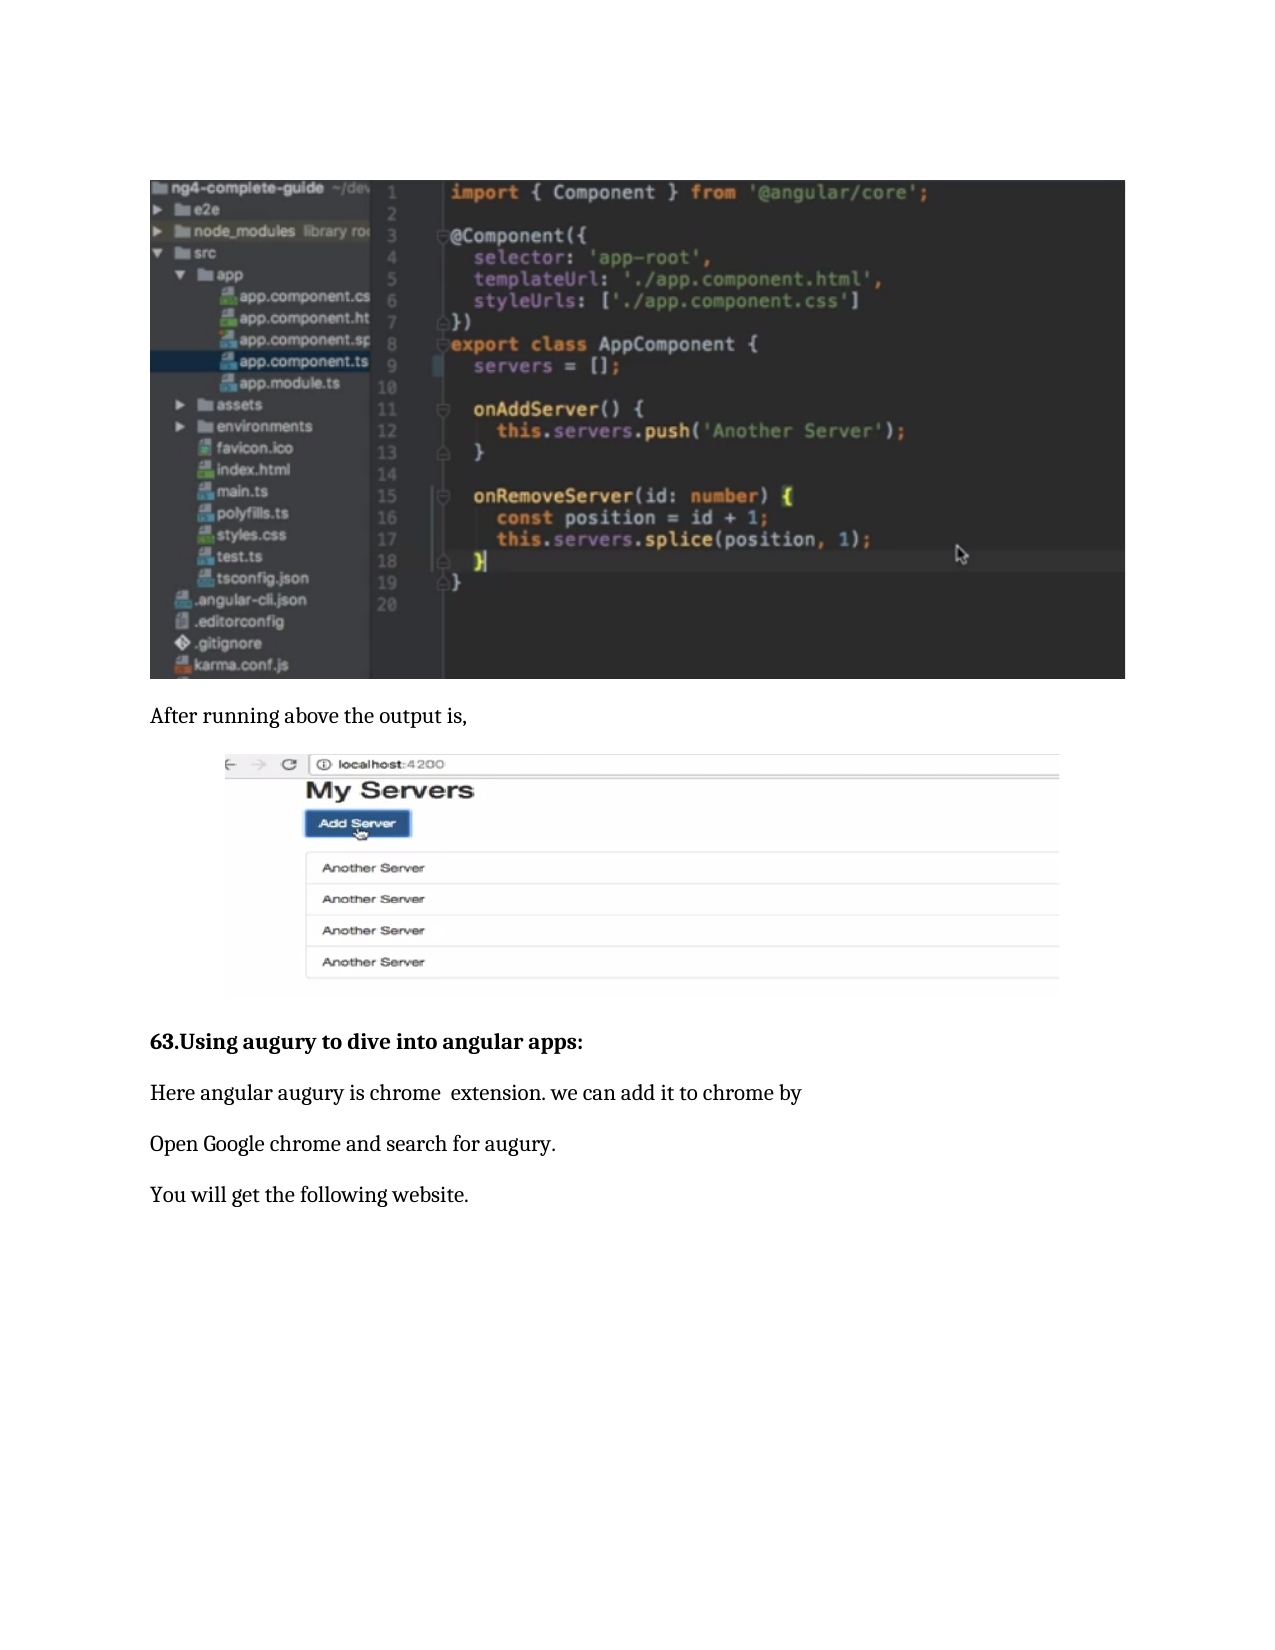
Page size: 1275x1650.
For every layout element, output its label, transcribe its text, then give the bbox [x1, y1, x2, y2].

subtitle Here angular augury is chrome extension. we can add it to chrome by [150, 1079, 1125, 1106]
text Open Google chrome and search for augury. [150, 1131, 1125, 1157]
subtitle 63.Using augury to dive into angular apps: [150, 1028, 1125, 1055]
picture [225, 754, 1060, 998]
text After running above the output is, [150, 703, 1125, 729]
picture [150, 180, 1125, 679]
text You will get the following website. [150, 1182, 1125, 1208]
